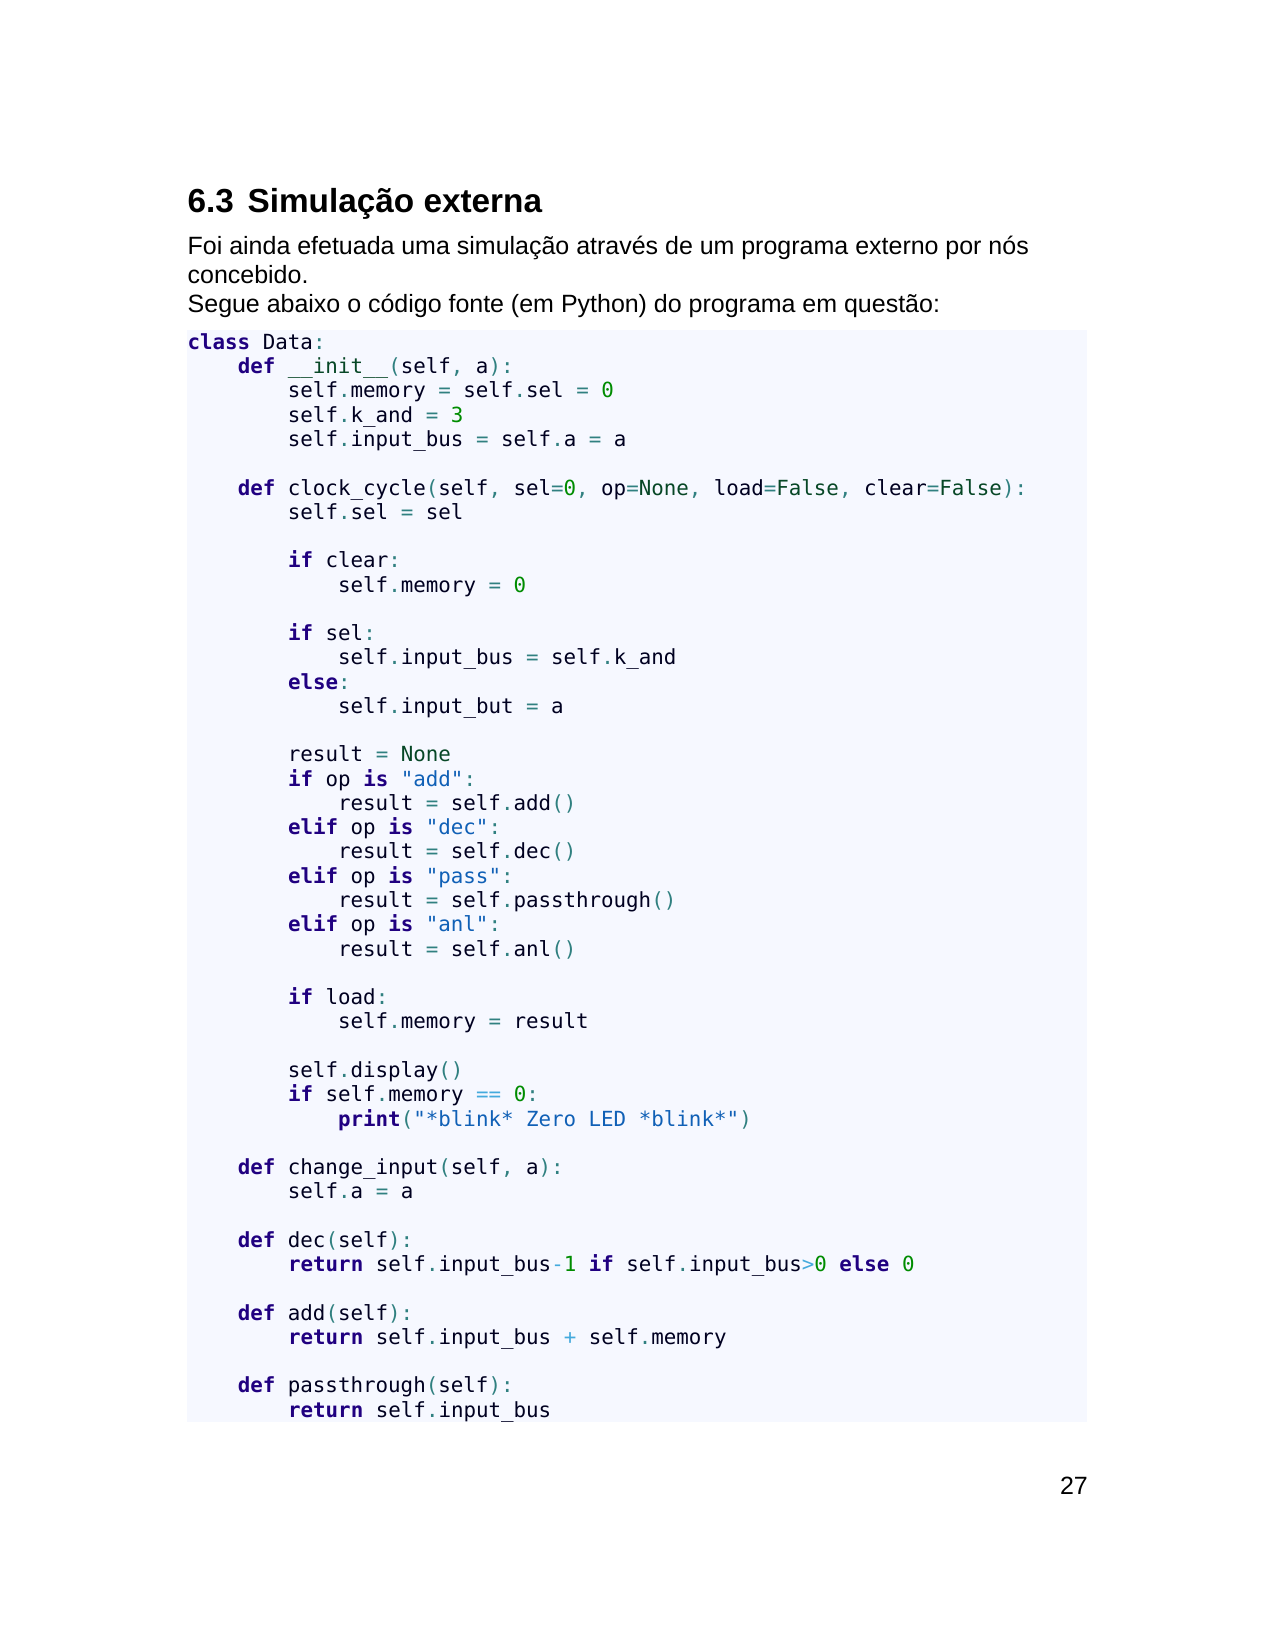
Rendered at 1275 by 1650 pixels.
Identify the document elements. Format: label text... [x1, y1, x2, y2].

text self.input_bus = self.a = a [187, 427, 1087, 451]
text def add(self): [187, 1301, 1087, 1325]
text self.k_and = 3 [187, 403, 1087, 427]
text self.memory = 0 [187, 573, 1087, 597]
text result = None [187, 742, 1087, 767]
text print("*blink* Zero LED *blink*") [187, 1107, 1087, 1131]
text result = self.anl() [187, 937, 1087, 961]
text def change_input(self, a): [187, 1155, 1087, 1179]
text self.input_but = a [187, 694, 1087, 718]
text self.input_bus = self.k_and [187, 645, 1087, 670]
text if self.memory == 0: [187, 1082, 1087, 1107]
text elif op is "dec": [187, 815, 1087, 839]
text else: [187, 670, 1087, 694]
text if op is "add": [187, 767, 1087, 791]
text result = self.add() [187, 791, 1087, 815]
text self.a = a [187, 1179, 1087, 1204]
text elif op is "anl": [187, 912, 1087, 937]
text elif op is "pass": [187, 864, 1087, 888]
text if sel: [187, 621, 1087, 645]
text def dec(self): [187, 1228, 1087, 1252]
subtitle Simulação externa [179, 177, 1096, 223]
text return self.input_bus [187, 1398, 1087, 1422]
text result = self.dec() [187, 839, 1087, 864]
text self.display() [187, 1058, 1087, 1082]
text if clear: [187, 548, 1087, 573]
text def clock_cycle(self, sel=0, op=None, load=False, clear=False): [187, 476, 1087, 500]
text class Data: [187, 330, 1087, 354]
text def passthrough(self): [187, 1373, 1087, 1398]
text def __init__(self, a): [187, 354, 1087, 378]
text if load: [187, 985, 1087, 1009]
text Foi ainda efetuada uma simulação através de um programa externo por nós concebido. Segue abaixo o código fonte (em Python) do programa em questão: [187, 231, 1087, 317]
text self.memory = self.sel = 0 [187, 378, 1087, 403]
text result = self.passthrough() [187, 888, 1087, 912]
text return self.input_bus + self.memory [187, 1325, 1087, 1349]
text return self.input_bus-1 if self.input_bus>0 else 0 [187, 1252, 1087, 1276]
text self.sel = sel [187, 500, 1087, 524]
text self.memory = result [187, 1009, 1087, 1034]
